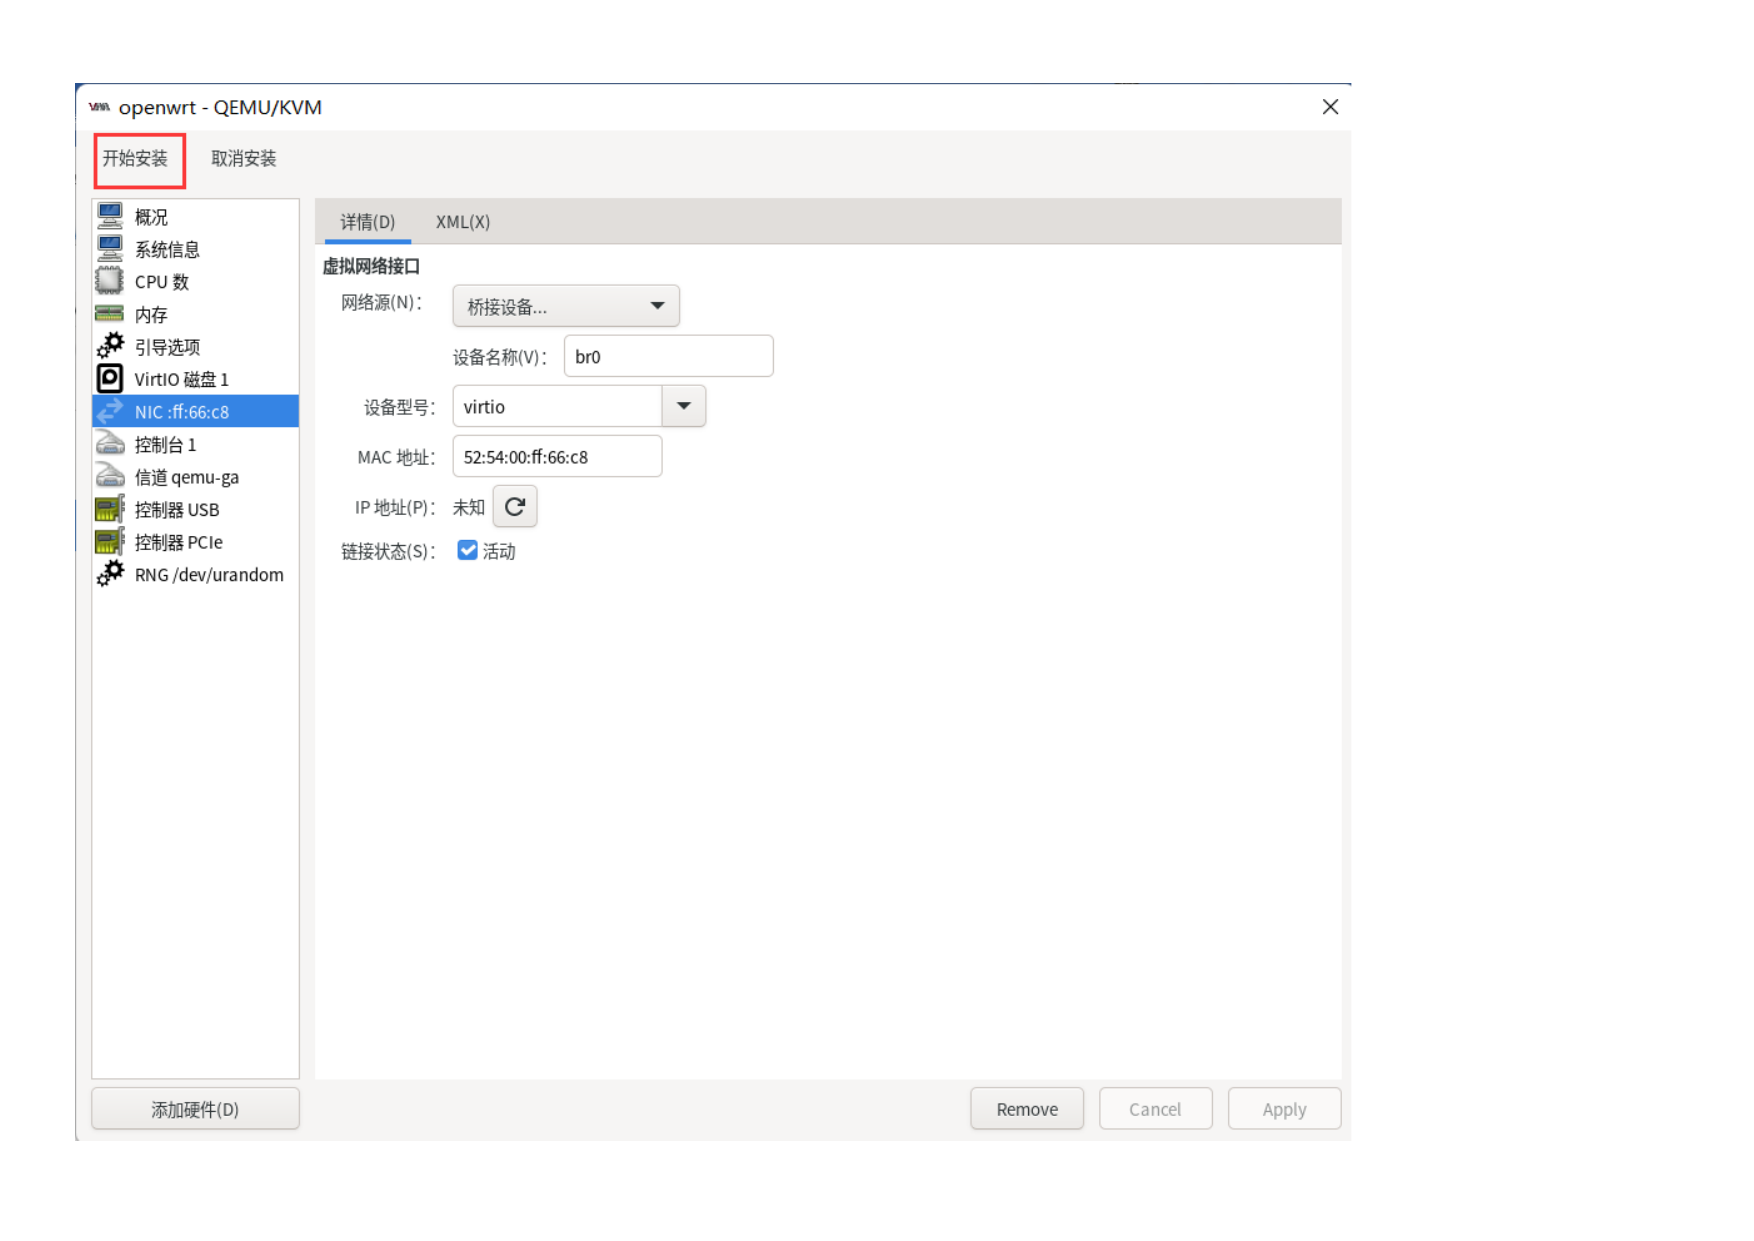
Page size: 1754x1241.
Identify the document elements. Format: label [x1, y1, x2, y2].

picture [75, 83, 1352, 1141]
